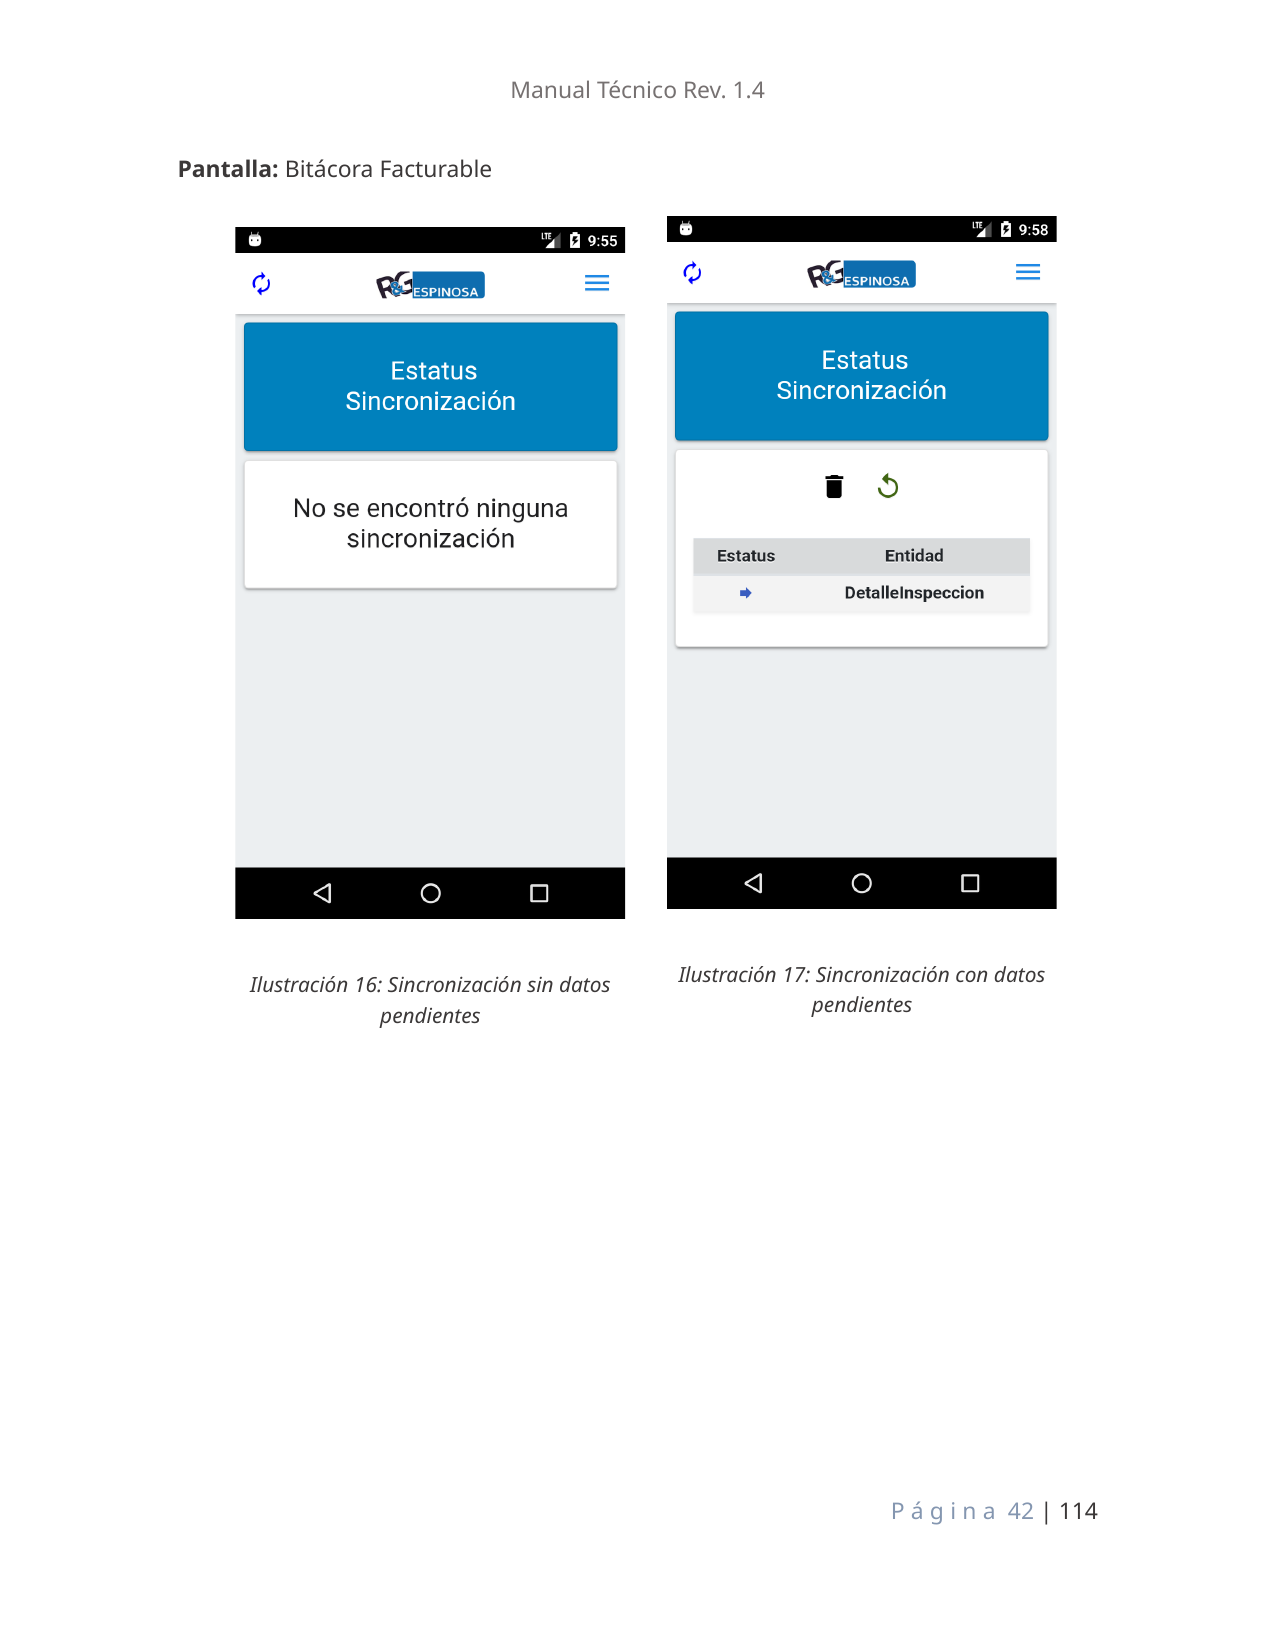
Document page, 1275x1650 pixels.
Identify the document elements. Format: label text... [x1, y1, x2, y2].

text Ilustración 27: Sincronización con datos pendientes [667, 909, 1057, 1019]
picture [667, 216, 1057, 909]
text Pantalla: Bitácora Facturable [177, 153, 1098, 184]
text Ilustración 26: Sincronización sin datos pendientes [235, 919, 625, 1029]
picture [235, 227, 625, 919]
